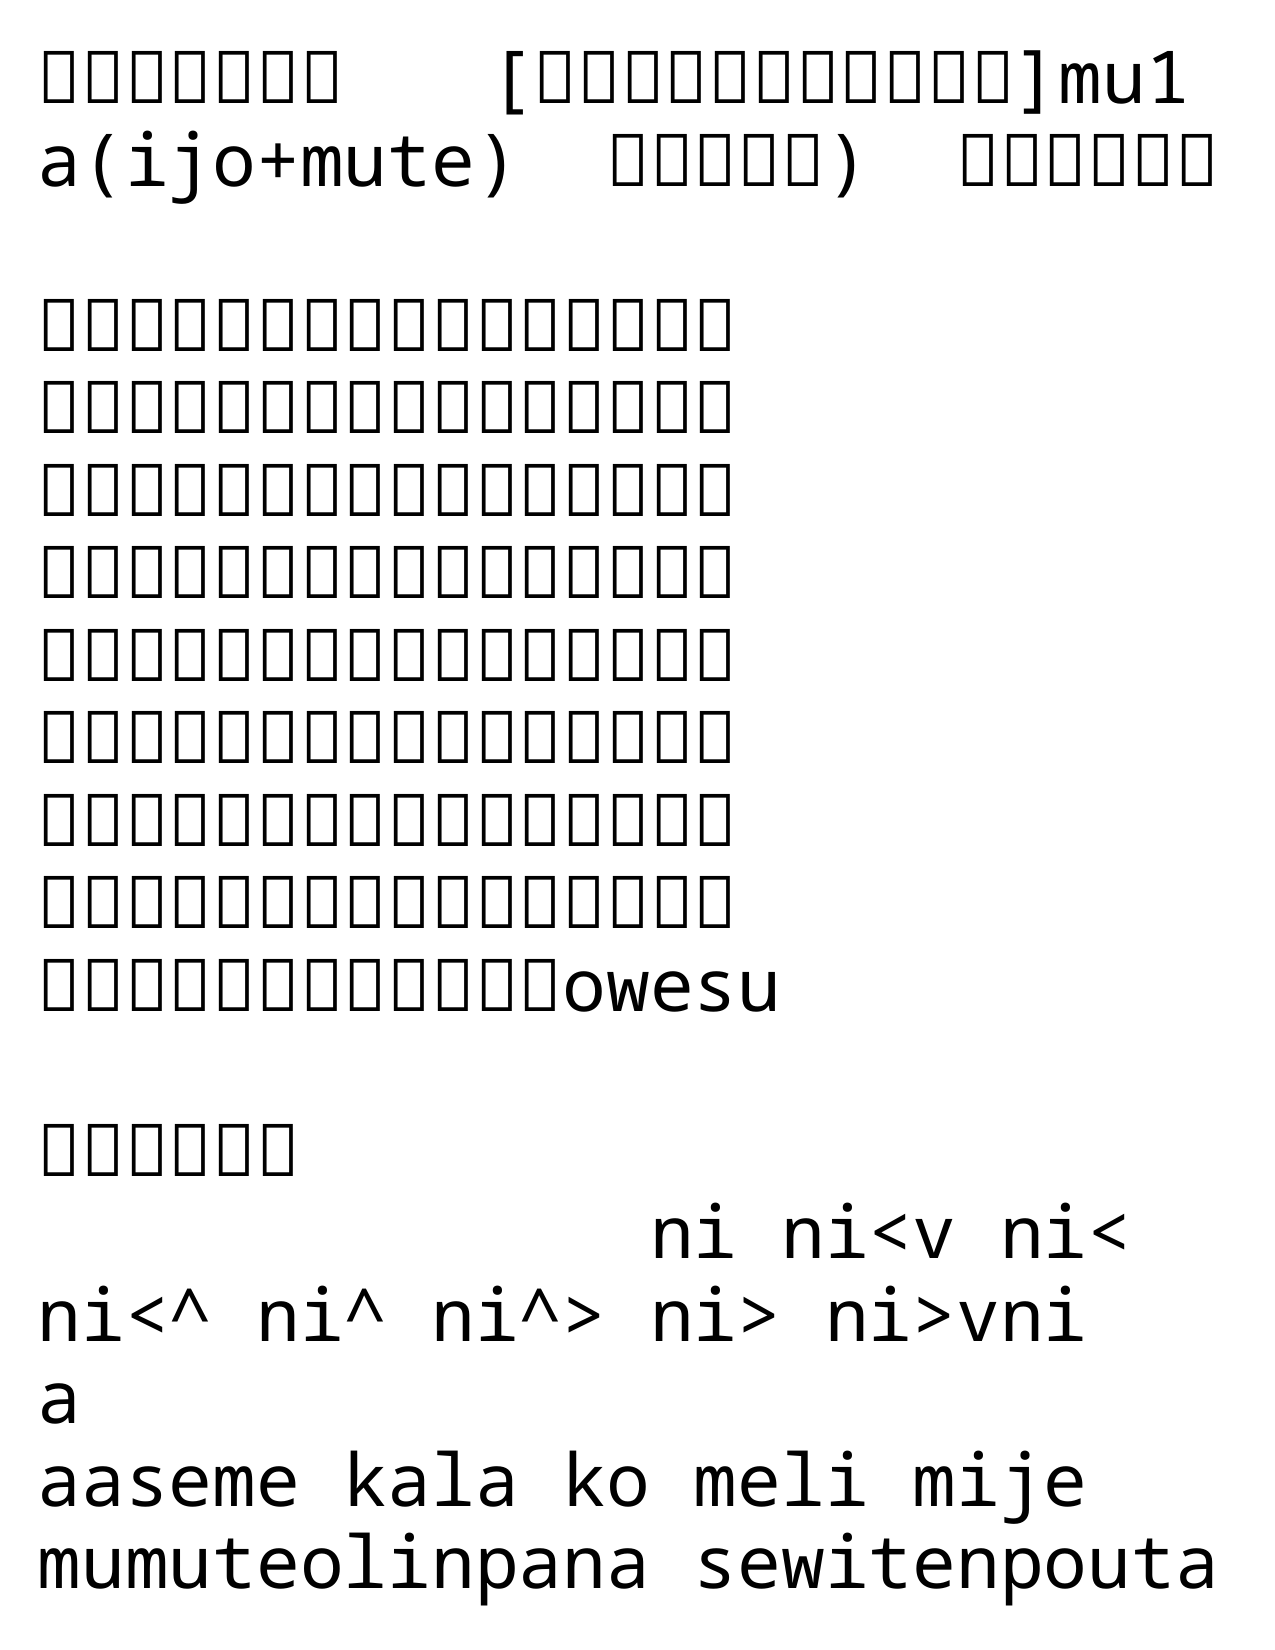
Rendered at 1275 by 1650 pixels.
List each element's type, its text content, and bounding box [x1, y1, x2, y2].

text a(ijo+mute) 󱤬󱦗󱤌󱦖󱤄) 󱤾󱦗󱤄󱦕󱤀󱦘 󱥩󱦗󱤌󱦖󱤴󱦘 󱦐︀󱤌󱦑︀ [37, 120, 1237, 285]
text 󱤰󱤱󱤲󱤳󱤴󱤵󱤶󱤷󱤸󱤹󱤺󱤻󱤼󱤽󱤾󱤿 [37, 532, 1237, 615]
text 󱤿󱦕󱥠󱥧󱤅󱦖󱤽 [󱤌󱦜󱤌󱦜󱦜󱤌󱦜󱦜󱦜󱤌󱦝]mu1 [37, 37, 1237, 120]
text ni ni<v ni< ni<^ ni^ ni^> ni> ni>vni [37, 1192, 1237, 1357]
text 󱤐󱤑󱤒󱤓󱤔󱤕󱤖󱤗󱤘󱤙󱤚󱤛󱤜󱤝󱤞󱤟 [37, 367, 1237, 450]
text 󱥠󱥍󱦗󱤘󱤆󱦘 [37, 1110, 1237, 1192]
text 󱥐󱥑󱥒󱥓󱥔󱥕󱥖󱥗󱥘󱥙󱥚󱥛󱥜󱥝󱥞󱥟 [37, 697, 1237, 780]
text 󱥰󱥱󱥲󱥳󱥴󱥵󱥶󱥷󱥸󱥹󱥺󱥻󱥼󱥽󱥾󱥿 [37, 862, 1237, 945]
text a [37, 1357, 1237, 1440]
text 󱦀󱦁󱦂󱦄󱦅󱦆󱦇󱦈󱦠󱦡󱦢󱦣owesu [37, 945, 1237, 1027]
text 󱤠󱤡󱤢󱤣󱤤󱤥󱤦󱤧󱤨󱤩󱤪󱤫󱤬󱤭󱤮󱤯 [37, 450, 1237, 532]
text aaseme kala ko meli mije mumuteolinpana sewitenpouta [37, 1440, 1237, 1605]
text 󱤀󱤁󱤂󱤃󱤄󱤅󱤆󱤇󱤈󱤉󱤊󱤋󱤌󱤍󱤎󱤏 [37, 285, 1237, 367]
text 󱥀󱥁󱥂󱥃󱥄󱥅󱥆󱥇󱥈󱥉󱥊󱥋󱥌󱥍󱥎󱥏 [37, 615, 1237, 697]
text 󱥠󱥡󱥢󱥣󱥤󱥥󱥦󱥧󱥨󱥩󱥪󱥫󱥬󱥭󱥮󱥯 [37, 780, 1237, 862]
